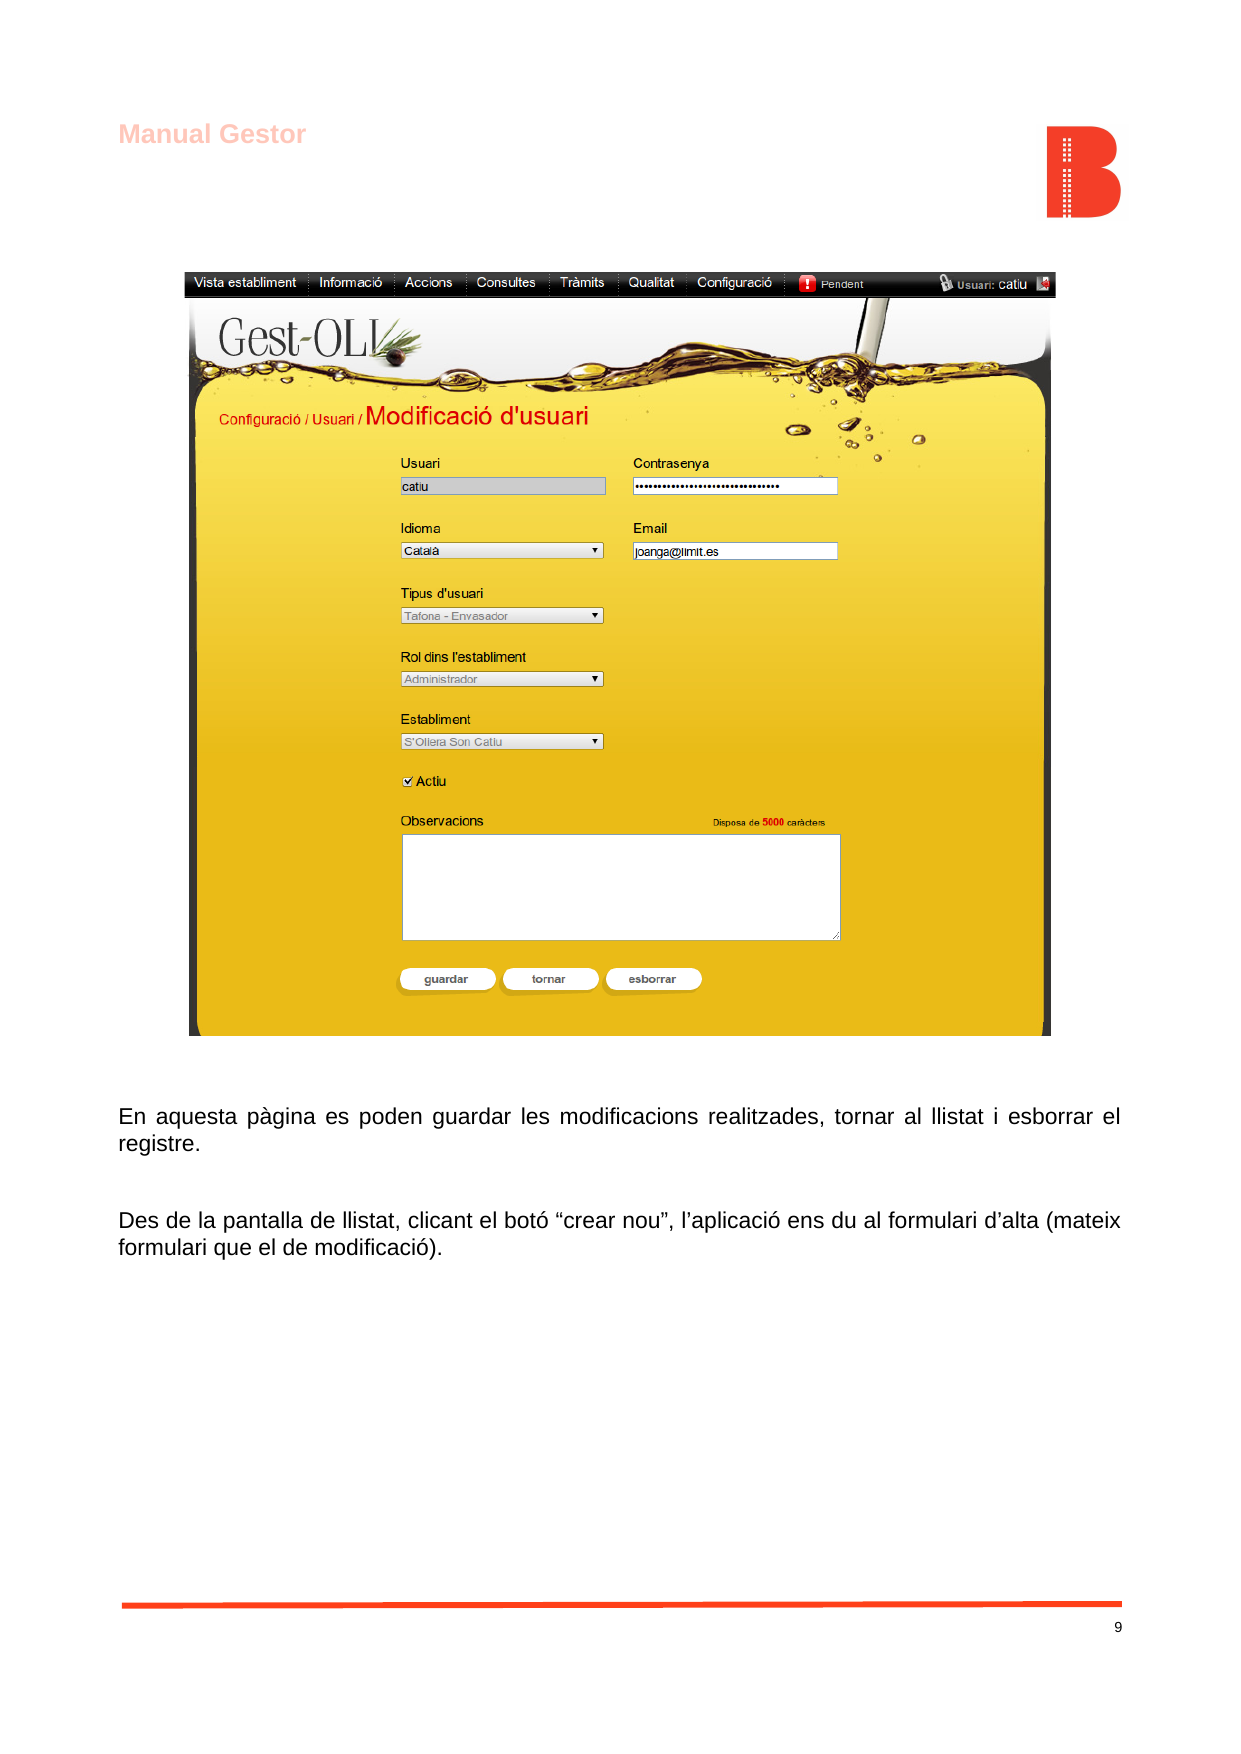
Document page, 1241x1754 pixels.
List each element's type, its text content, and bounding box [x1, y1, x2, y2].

text En aquesta pàgina es poden guardar les modificacions realitzades, tornar al llistat i esborrar el registre. [118, 1103, 1122, 1156]
picture [1036, 124, 1130, 221]
picture [184, 272, 1056, 1036]
text Des de la pantalla de llistat, clicant el botó “crear nou”, l’aplicació ens du al formulari d’alta (mateix formulari que el de modificació). [118, 1207, 1122, 1260]
